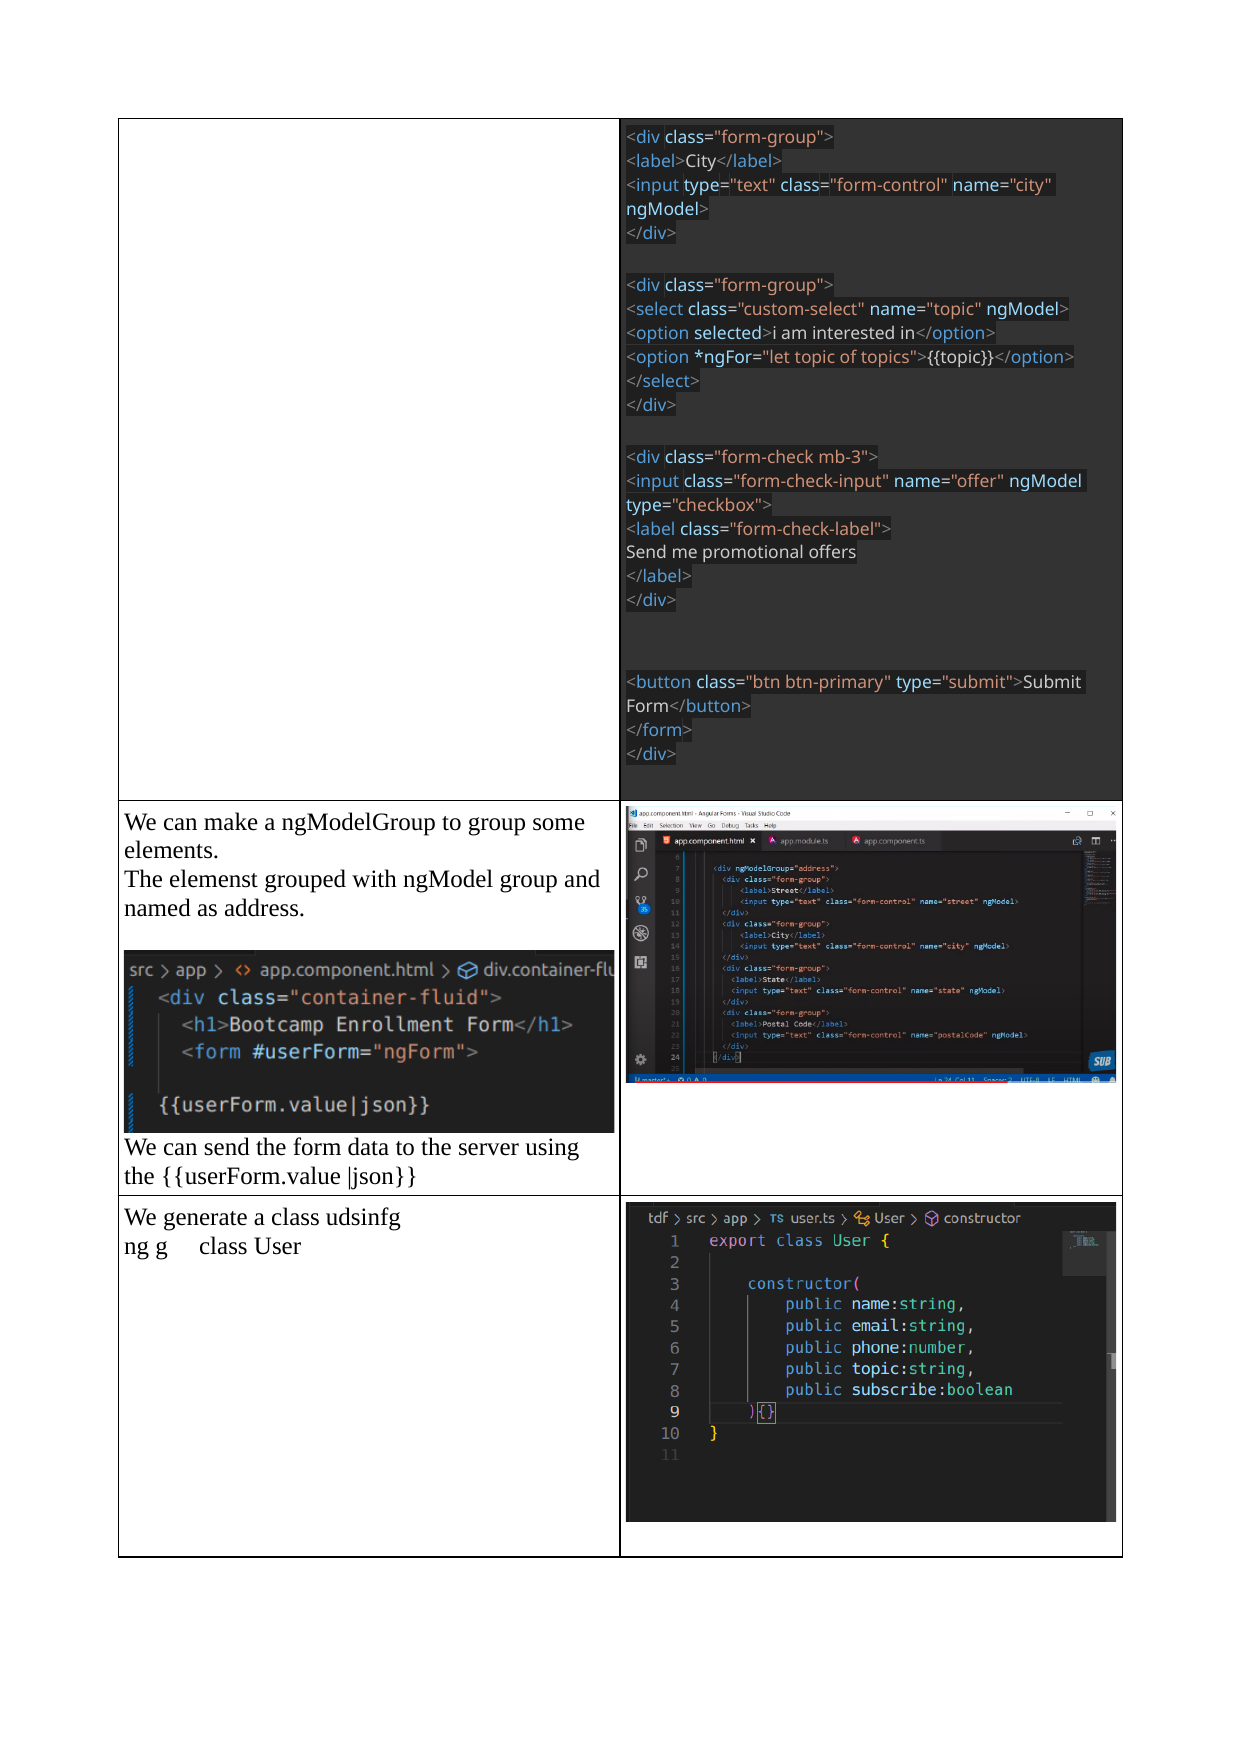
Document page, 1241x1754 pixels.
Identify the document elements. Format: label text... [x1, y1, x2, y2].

table_cell <div class="form-group"> <label>City</label> <input type="text" class="form-control" name="city" ngModel> </div> <div class="form-group"> <select class="custom-select" name="topic" ngModel> <option selected>i am interested in</option> <option *ngFor="let topic of topics">{{topic}}</option> </select> </div> <div class="form-check mb-3"> <input class="form-check-input" name="offer" ngModel type="checkbox"> <label class="form-check-label"> Send me promotional offers </label> </div> <button class="btn btn-primary" type="submit">Submit Form</button> </form> </div> [621, 119, 1122, 800]
picture [123, 950, 615, 1133]
picture [625, 806, 1117, 1083]
table_cell [621, 801, 1122, 1195]
picture [625, 1202, 1117, 1522]
table_cell We generate a class udsinfg ng g class User [119, 1196, 619, 1556]
table_cell [119, 119, 619, 800]
table_cell [621, 1196, 1122, 1556]
table_cell We can make a ngModelGroup to group some elements. The elemenst grouped with ngModel group and named as address. We can send the form data to the server using the {{userForm.value |json}} [119, 801, 619, 1195]
